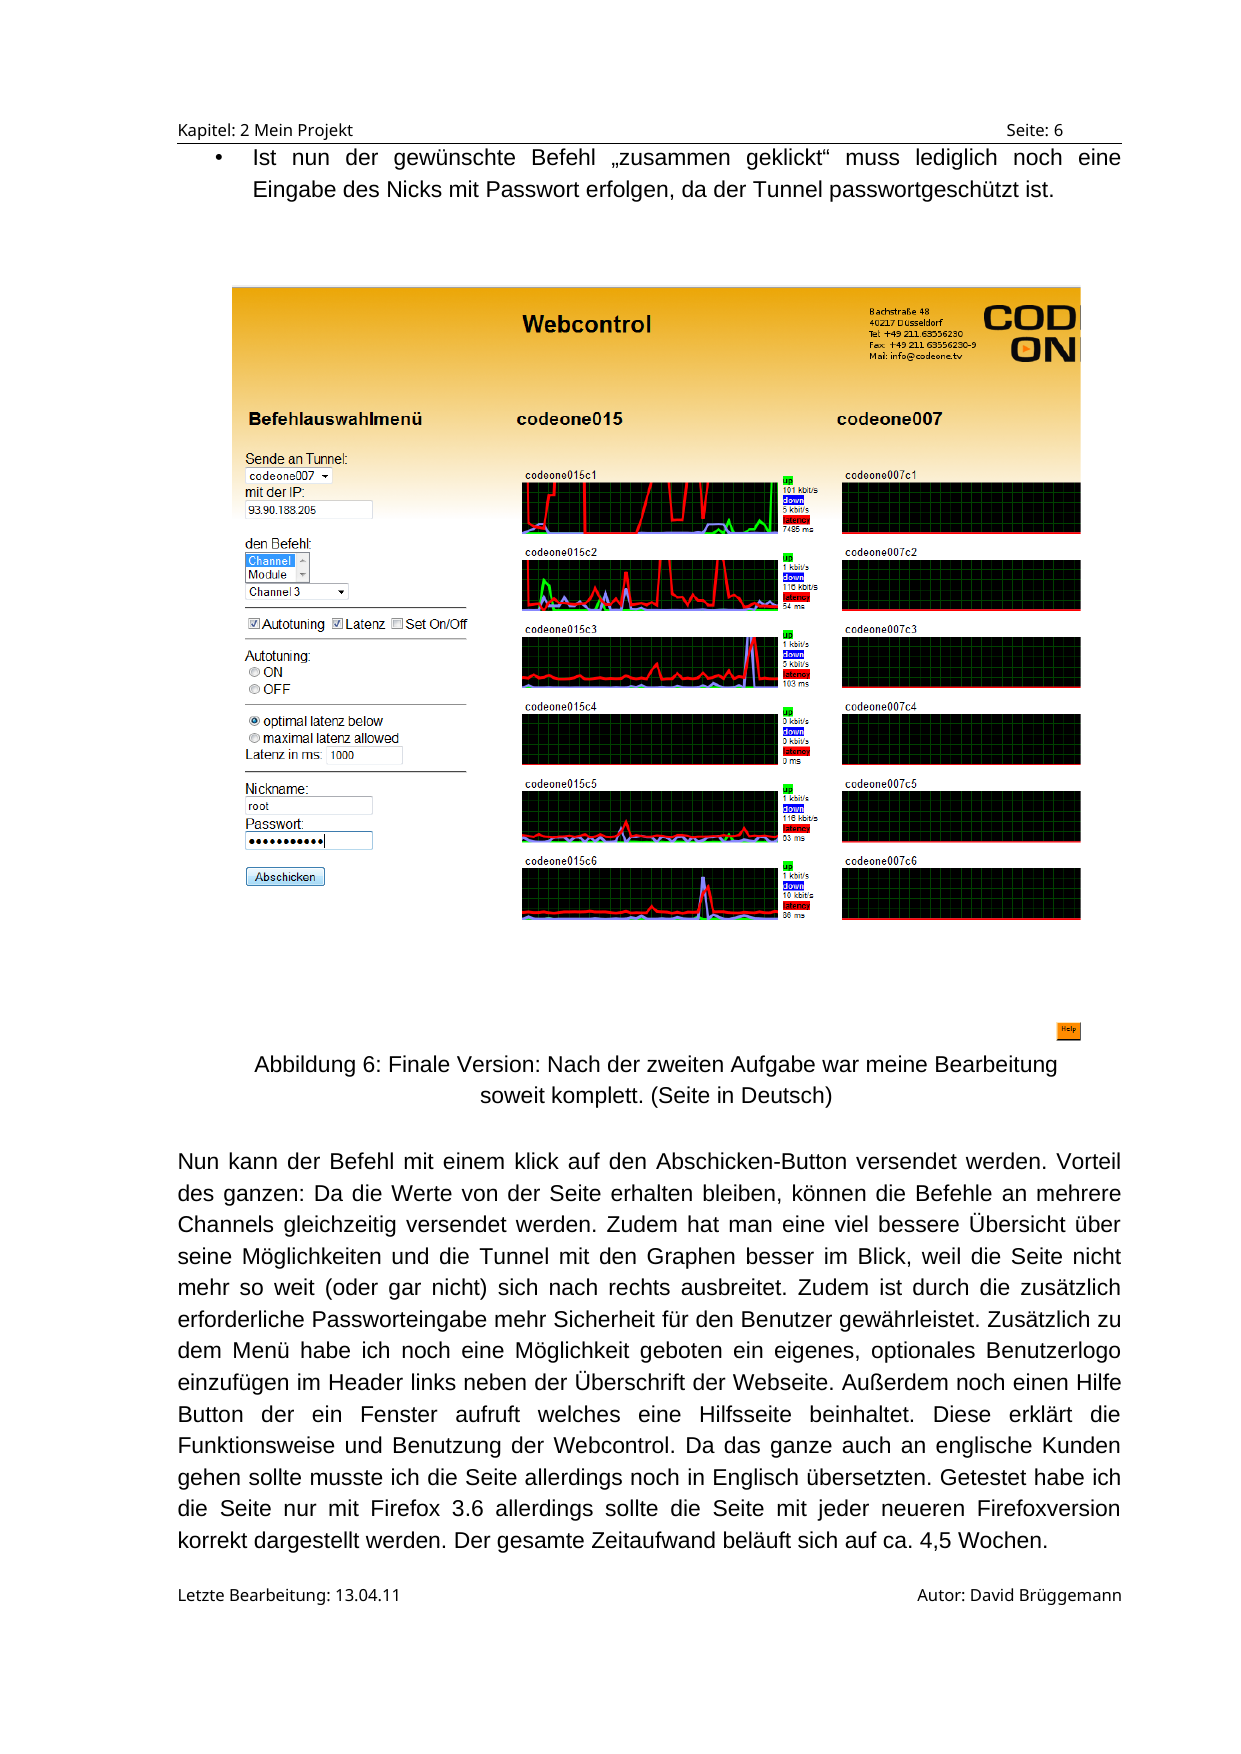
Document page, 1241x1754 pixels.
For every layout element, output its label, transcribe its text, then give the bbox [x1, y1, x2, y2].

text Nun kann der Befehl mit einem klick auf den Abschicken-Button versendet werden. Vorteil des ganzen: Da die Werte von der Seite erhalten bleiben, können die Befehle an mehrere Channels gleichzeitig versendet werden. Zudem hat man eine viel bessere Übersicht über seine Möglichkeiten und die Tunnel mit den Graphen besser im Blick, weil die Seite nicht mehr so weit (oder gar nicht) sich nach rechts ausbreitet. Zudem ist durch die zusätzlich erforderliche Passworteingabe mehr Sicherheit für den Benutzer gewährleistet. Zusätzlich zu dem Menü habe ich noch eine Möglichkeit geboten ein eigenes, optionales Benutzerlogo einzufügen im Header links neben der Überschrift der Webseite. Außerdem noch einen Hilfe Button der ein Fenster aufruft welches eine Hilfsseite beinhaltet. Diese erklärt die Funktionsweise und Benutzung der Webcontrol. Da das ganze auch an englische Kunden gehen sollte musste ich die Seite allerdings noch in Englisch übersetzten. Getestet habe ich die Seite nur mit Firefox 3.6 allerdings sollte die Seite mit jeder neueren Firefoxversion korrekt dargestellt werden. Der gesamte Zeitaufwand beläuft sich auf ca. 4,5 Wochen. [177, 219, 1122, 1553]
picture [232, 285, 1081, 1046]
list Ist nun der gewünschte Befehl „zusammen geklickt“ muss lediglich noch eine Eingabe des Nicks mit Passwort erfolgen, da der Tunnel passwortgeschützt ist. [215, 144, 1122, 202]
text Abbildung 6: Finale Version: Nach der zweiten Aufgabe war meine Bearbeitung soweit komplett. (Seite in Deutsch) [232, 1046, 1080, 1108]
